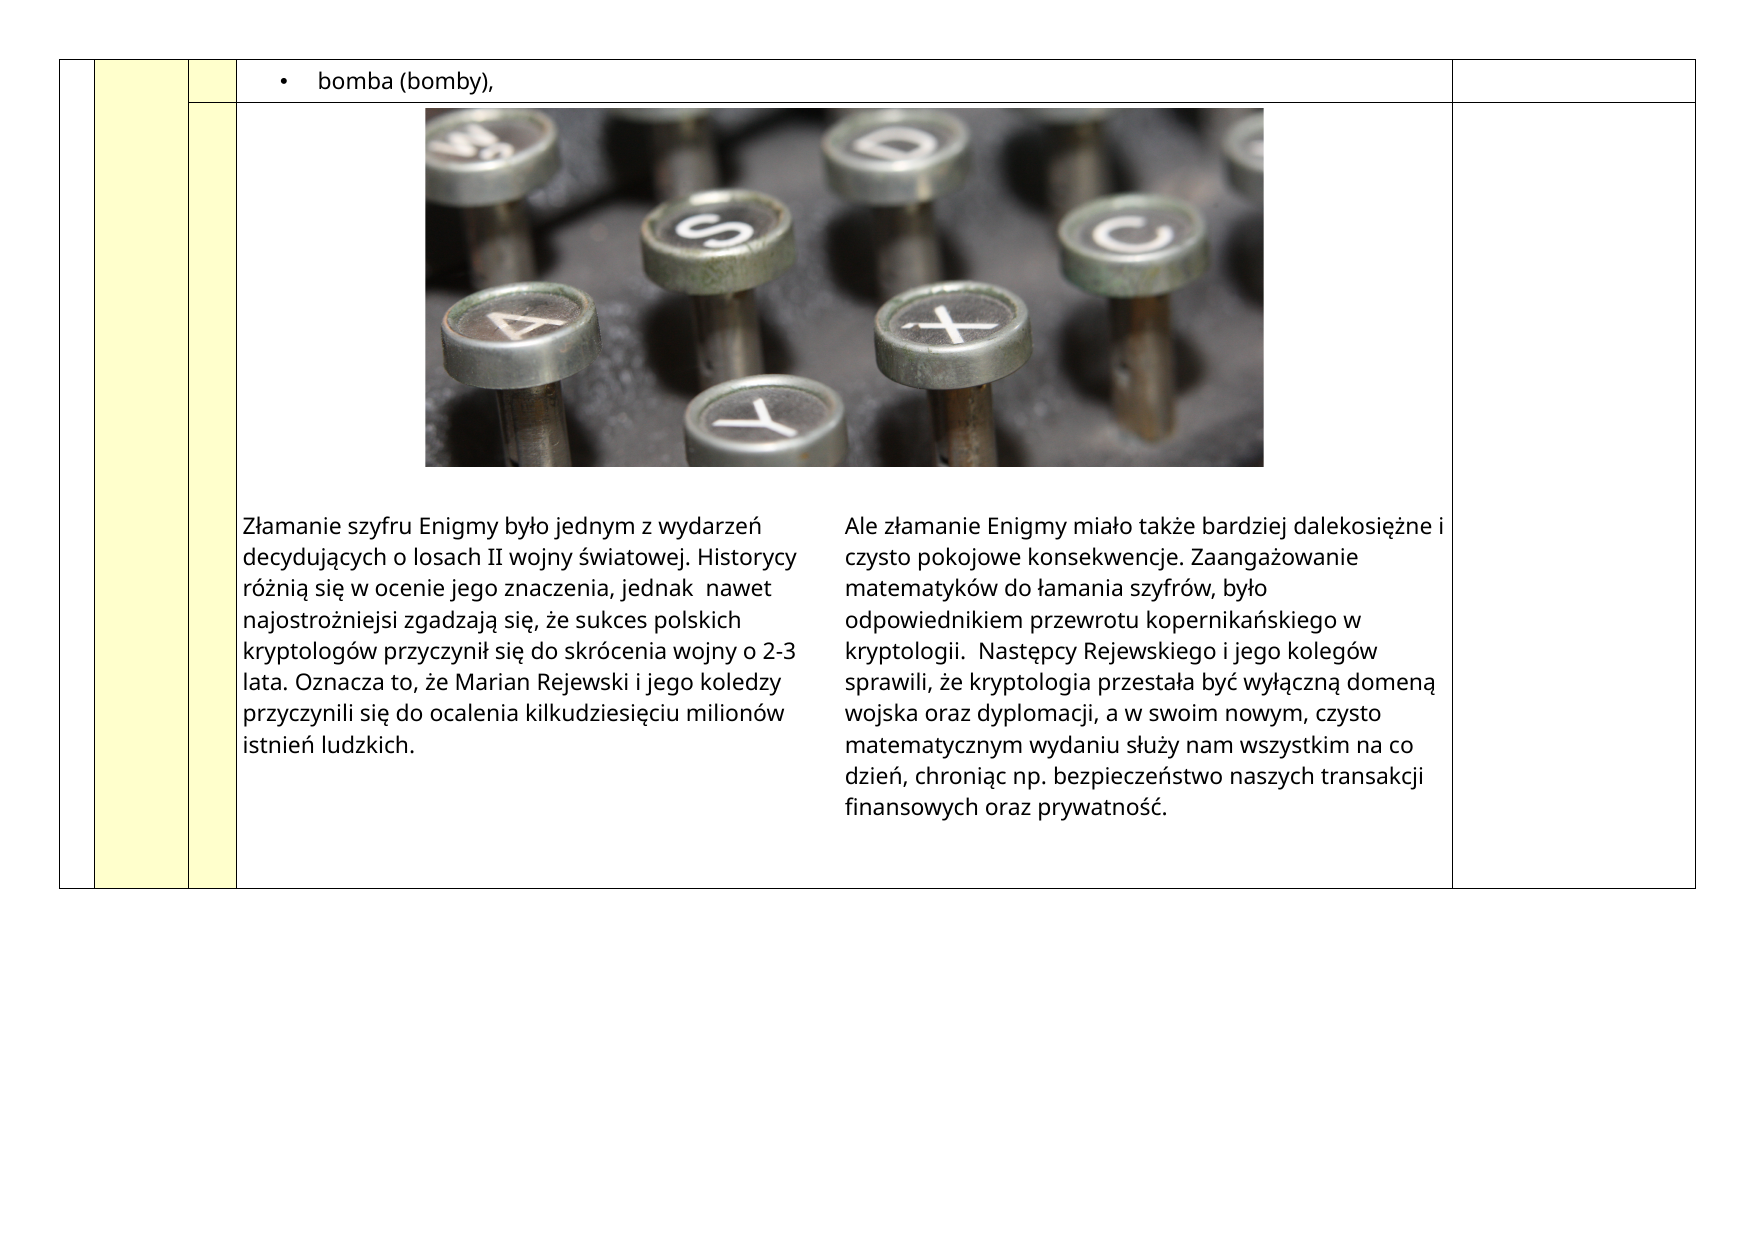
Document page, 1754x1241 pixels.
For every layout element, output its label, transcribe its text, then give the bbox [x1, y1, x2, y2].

table_cell [1453, 103, 1695, 888]
table_cell [189, 60, 236, 102]
table_cell [189, 103, 236, 888]
table_cell Ściana lewa wewnątrz [60, 60, 94, 888]
picture [425, 108, 1264, 380]
table_cell Złamanie szyfru Enigmy było jednym z wydarzeń decydujących o losach II wojny światowej. Historycy różnią się w ocenie jego znaczenia, jednak nawet najostrożniejsi zgadzają się, że sukces polskich kryptologów przyczynił się do skrócenia wojny o 2-3 lata. Oznacza to, że Marian Rejewski i jego koledzy przyczynili się do ocalenia kilkudziesięciu milionów istnień ludzkich. Ale złamanie Enigmy miało także bardziej dalekosiężne i czysto pokojowe konsekwencje. Zaangażowanie matematyków do łamania szyfrów, było odpowiednikiem przewrotu kopernikańskiego w kryptologii. Następcy Rejewskiego i jego kolegów sprawili, że kryptologia przestała być wyłączną domeną wojska oraz dyplomacji, a w swoim nowym, czysto matematycznym wydaniu służy nam wszystkim na co dzień, chroniąc np. bezpieczeństwo naszych transakcji finansowych oraz prywatność. [237, 103, 1452, 888]
table_cell SKRÓTY GRAFICZNE popiersia (bohaterowie), cyklometr (model cyklometru), bomba (bomby), [237, 60, 1452, 102]
table_cell [95, 60, 188, 888]
table_cell [1453, 60, 1695, 102]
